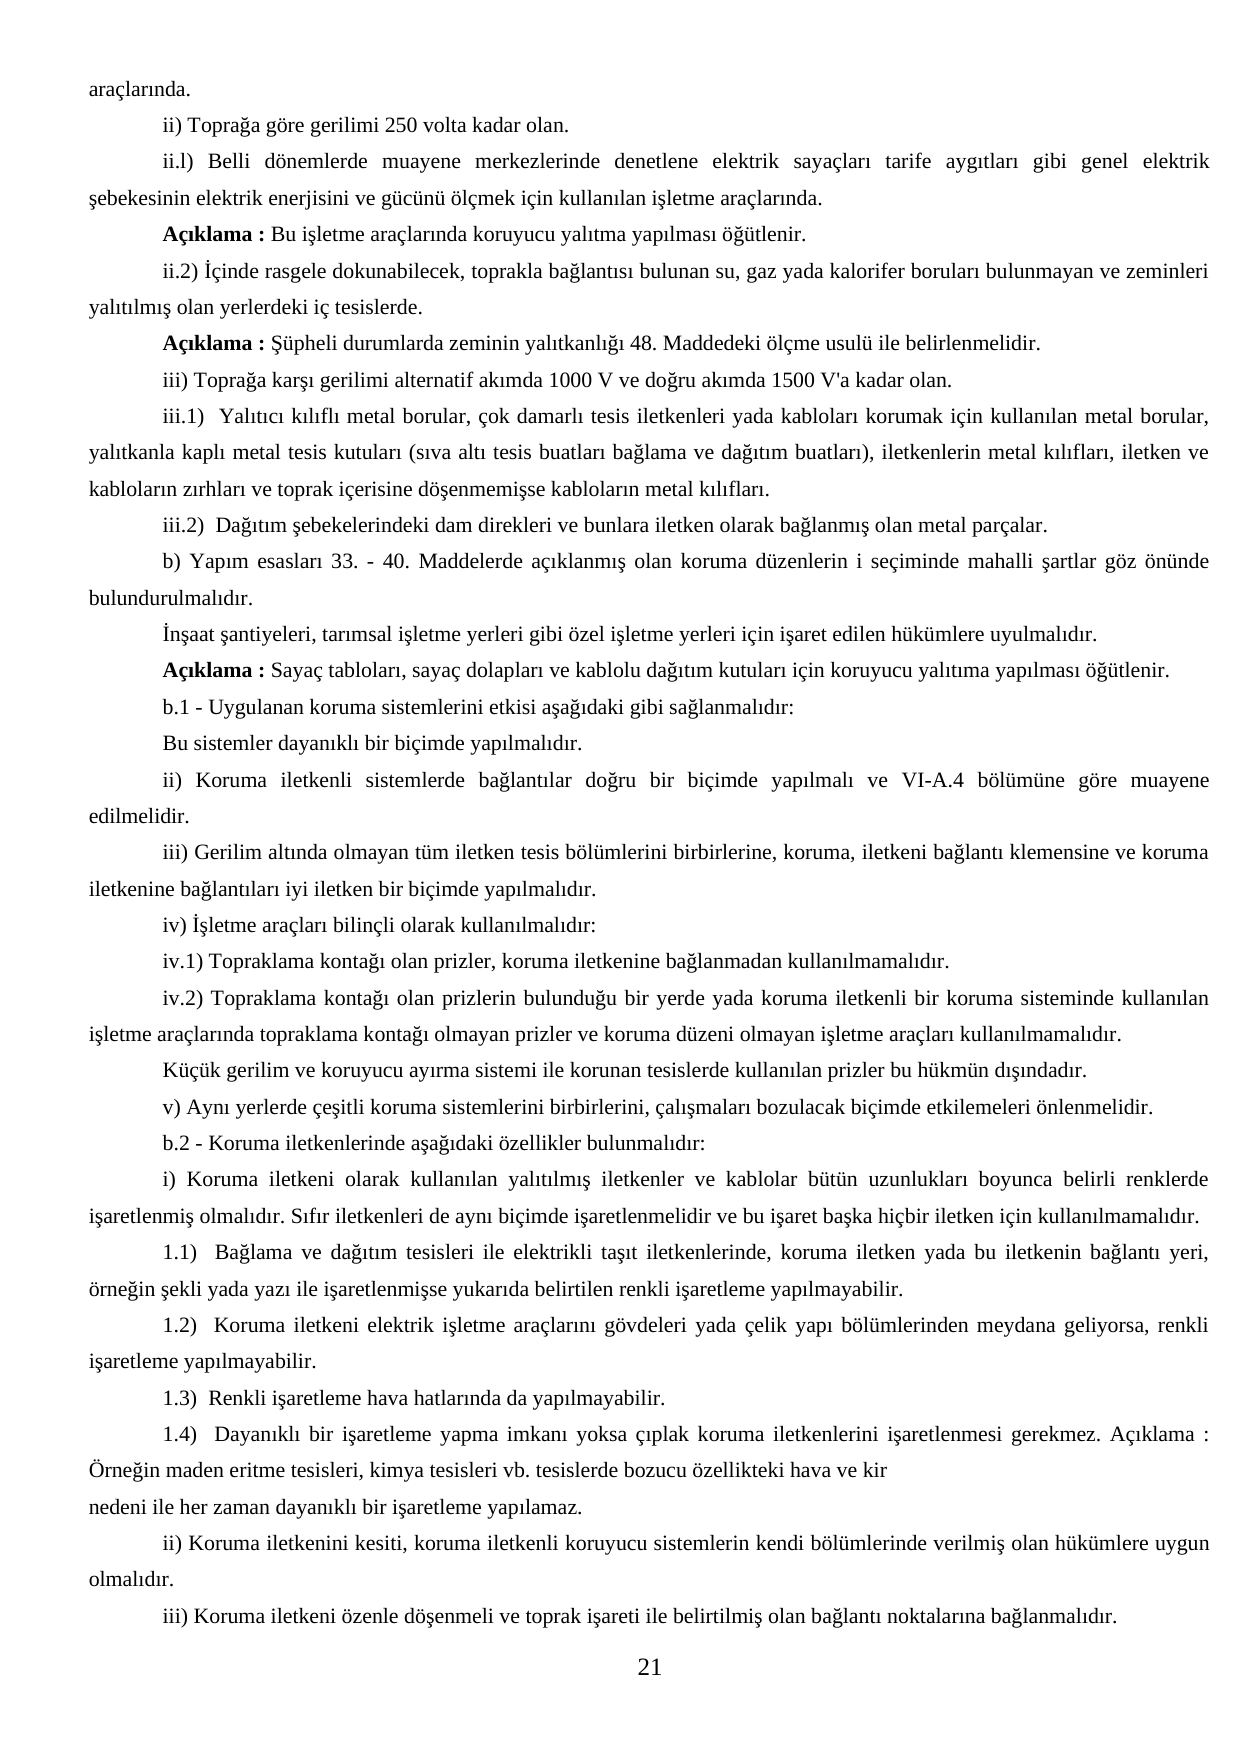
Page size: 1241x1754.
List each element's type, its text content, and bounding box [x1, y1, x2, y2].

text iv.2) Topraklama kontağı olan prizlerin bulunduğu bir yerde yada koruma iletkenli bir koruma sisteminde kullanılan işletme araçlarında topraklama kontağı olmayan prizler ve koruma düzeni olmayan işletme araçları kullanılmamalıdır. [88, 986, 1211, 1046]
text iii) Koruma iletkeni özenle döşenmeli ve toprak işareti ile belirtilmiş olan bağlantı noktalarına bağlanmalıdır. [88, 1604, 1211, 1628]
text b.1 - Uygulanan koruma sistemlerini etkisi aşağıdaki gibi sağlanmalıdır: [88, 695, 1211, 719]
text Açıklama : Bu işletme araçlarında koruyucu yalıtma yapılması öğütlenir. [88, 222, 1211, 246]
text ii) Koruma iletkenini kesiti, koruma iletkenli koruyucu sistemlerin kendi bölümlerinde verilmiş olan hükümlere uygun olmalıdır. [88, 1531, 1211, 1592]
text ii) Toprağa göre gerilimi 250 volta kadar olan. [88, 113, 1211, 137]
text iii) Gerilim altında olmayan tüm iletken tesis bölümlerini birbirlerine, koruma, iletkeni bağlantı klemensine ve koruma iletkenine bağlantıları iyi iletken bir biçimde yapılmalıdır. [88, 840, 1211, 901]
text nedeni ile her zaman dayanıklı bir işaretleme yapılamaz. [88, 1494, 1211, 1519]
text İnşaat şantiyeleri, tarımsal işletme yerleri gibi özel işletme yerleri için işaret edilen hükümlere uyulmalıdır. [88, 622, 1211, 646]
text 1.4) Dayanıklı bir işaretleme yapma imkanı yoksa çıplak koruma iletkenlerini işaretlenmesi gerekmez. Açıklama : Örneğin maden eritme tesisleri, kimya tesisleri vb. tesislerde bozucu özellikteki hava ve kir [88, 1422, 1211, 1482]
text iii.2) Dağıtım şebekelerindeki dam direkleri ve bunlara iletken olarak bağlanmış olan metal parçalar. [88, 513, 1211, 537]
text araçlarında. [88, 77, 1211, 101]
text iii) Toprağa karşı gerilimi alternatif akımda 1000 V ve doğru akımda 1500 V'a kadar olan. [88, 368, 1211, 392]
text b.2 - Koruma iletkenlerinde aşağıdaki özellikler bulunmalıdır: [88, 1131, 1211, 1155]
text iv.1) Topraklama kontağı olan prizler, koruma iletkenine bağlanmadan kullanılmamalıdır. [88, 949, 1211, 973]
text ii.l) Belli dönemlerde muayene merkezlerinde denetlene elektrik sayaçları tarife aygıtları gibi genel elektrik şebekesinin elektrik enerjisini ve gücünü ölçmek için kullanılan işletme araçlarında. [88, 149, 1211, 210]
text Küçük gerilim ve koruyucu ayırma sistemi ile korunan tesislerde kullanılan prizler bu hükmün dışındadır. [88, 1058, 1211, 1083]
text b) Yapım esasları 33. - 40. Maddelerde açıklanmış olan koruma düzenlerin i seçiminde mahalli şartlar göz önünde bulundurulmalıdır. [88, 549, 1211, 610]
text ii) Koruma iletkenli sistemlerde bağlantılar doğru bir biçimde yapılmalı ve VI-A.4 bölümüne göre muayene edilmelidir. [88, 767, 1211, 828]
text i) Koruma iletkeni olarak kullanılan yalıtılmış iletkenler ve kablolar bütün uzunlukları boyunca belirli renklerde işaretlenmiş olmalıdır. Sıfır iletkenleri de aynı biçimde işaretlenmelidir ve bu işaret başka hiçbir iletken için kullanılmamalıdır. [88, 1167, 1211, 1228]
text 1.3) Renkli işaretleme hava hatlarında da yapılmayabilir. [88, 1386, 1211, 1410]
text 1.1) Bağlama ve dağıtım tesisleri ile elektrikli taşıt iletkenlerinde, koruma iletken yada bu iletkenin bağlantı yeri, örneğin şekli yada yazı ile işaretlenmişse yukarıda belirtilen renkli işaretleme yapılmayabilir. [88, 1240, 1211, 1301]
text ii.2) İçinde rasgele dokunabilecek, toprakla bağlantısı bulunan su, gaz yada kalorifer boruları bulunmayan ve zeminleri yalıtılmış olan yerlerdeki iç tesislerde. [88, 258, 1211, 319]
text Bu sistemler dayanıklı bir biçimde yapılmalıdır. [88, 731, 1211, 755]
text Açıklama : Sayaç tabloları, sayaç dolapları ve kablolu dağıtım kutuları için koruyucu yalıtıma yapılması öğütlenir. [88, 658, 1211, 683]
text v) Aynı yerlerde çeşitli koruma sistemlerini birbirlerini, çalışmaları bozulacak biçimde etkilemeleri önlenmelidir. [88, 1095, 1211, 1119]
text iii.1) Yalıtıcı kılıflı metal borular, çok damarlı tesis iletkenleri yada kabloları korumak için kullanılan metal borular, yalıtkanla kaplı metal tesis kutuları (sıva altı tesis buatları bağlama ve dağıtım buatları), iletkenlerin metal kılıfları, iletken ve kabloların zırhları ve toprak içerisine döşenmemişse kabloların metal kılıfları. [88, 404, 1211, 501]
text iv) İşletme araçları bilinçli olarak kullanılmalıdır: [88, 913, 1211, 937]
text 1.2) Koruma iletkeni elektrik işletme araçlarını gövdeleri yada çelik yapı bölümlerinden meydana geliyorsa, renkli işaretleme yapılmayabilir. [88, 1313, 1211, 1373]
text Açıklama : Şüpheli durumlarda zeminin yalıtkanlığı 48. Maddedeki ölçme usulü ile belirlenmelidir. [88, 331, 1211, 356]
